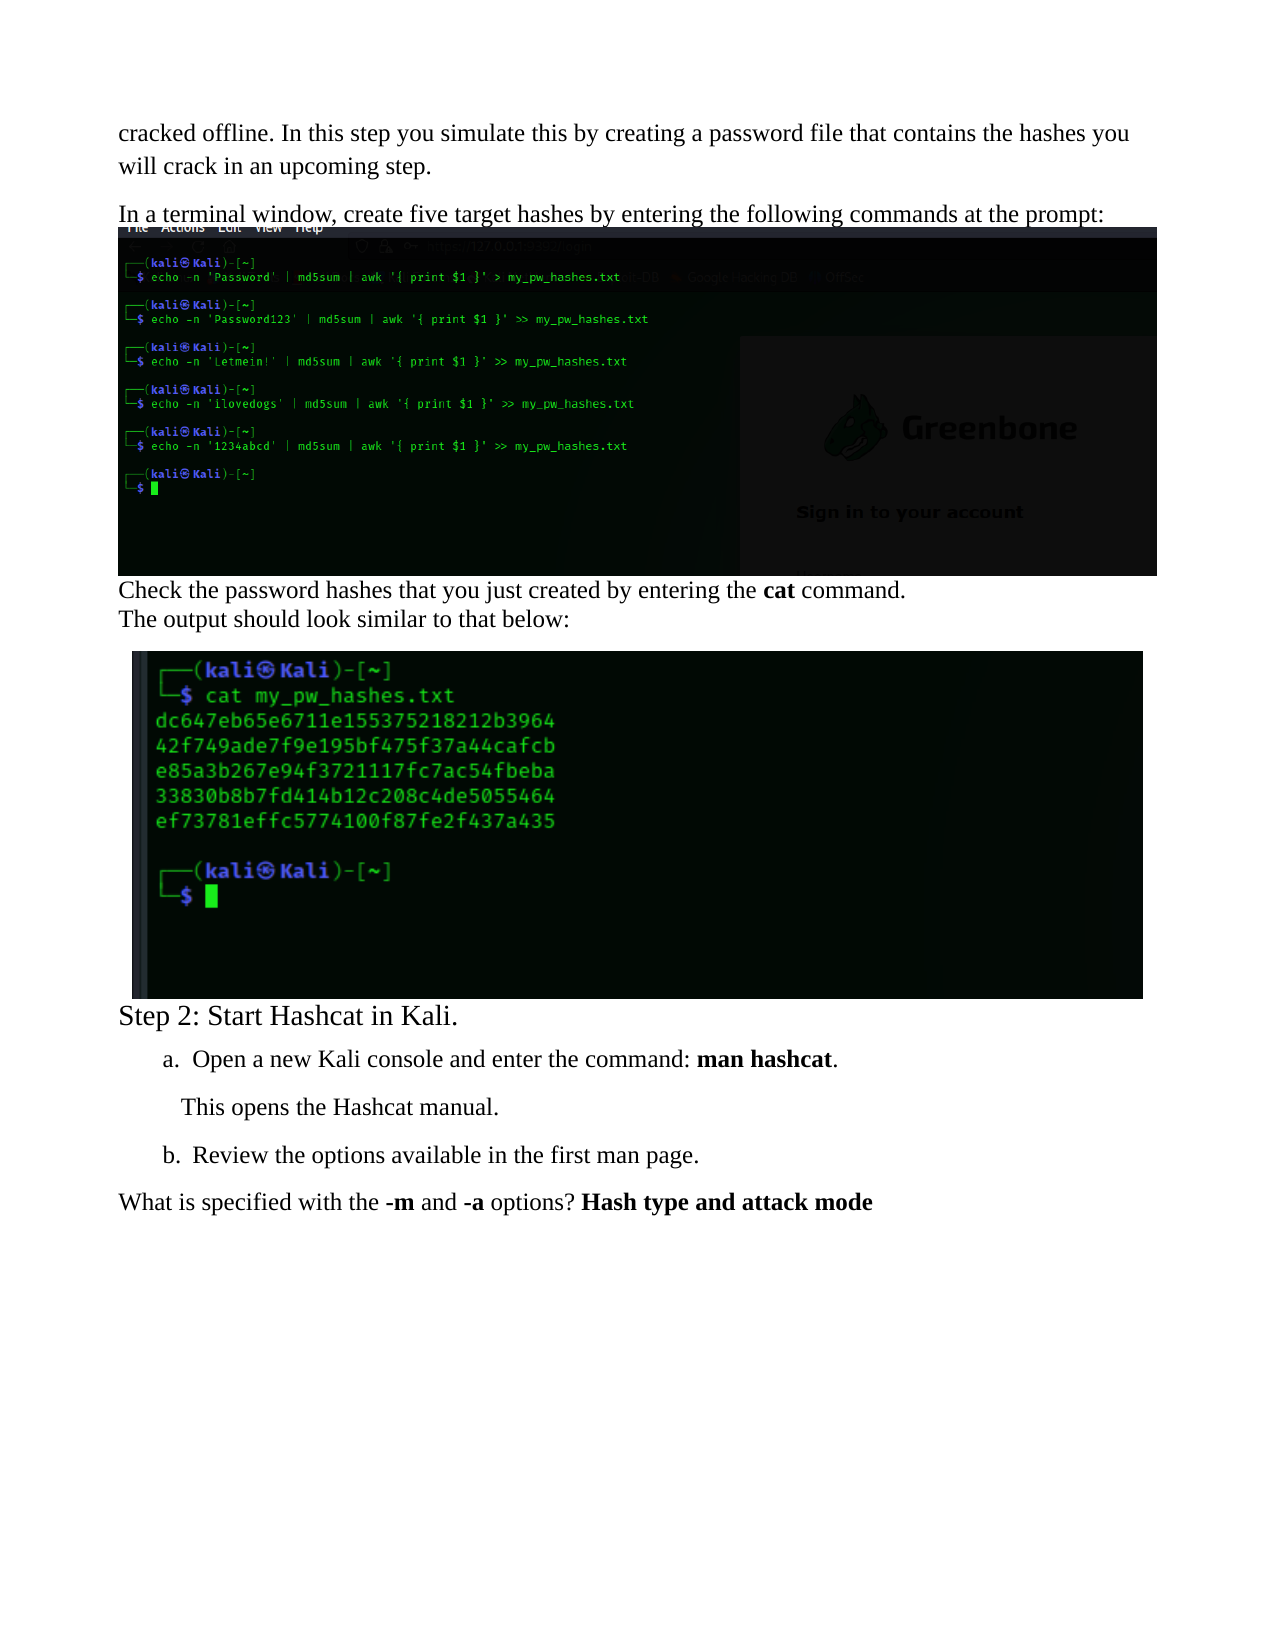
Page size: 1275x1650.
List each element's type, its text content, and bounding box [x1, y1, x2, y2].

list Review the options available in the first man page. [162, 1140, 1157, 1168]
text In a terminal window, create five target hashes by entering the following commands at the prompt: [118, 199, 1157, 227]
text The output should look similar to that below: [118, 604, 1157, 633]
text cracked offline. In this step you simulate this by creating a password file that contains the hashes you will crack in an upcoming step. [118, 118, 1157, 180]
text Check the password hashes that you just created by entering the cat command. [118, 576, 1157, 604]
text This opens the Hashcat manual. [181, 1092, 1157, 1121]
list Open a new Kali console and enter the command: man hashcat. [162, 1044, 1157, 1073]
text What is specified with the -m and -a options? Hash type and attack mode [118, 1187, 1157, 1216]
picture [118, 227, 1157, 576]
subtitle Step 2: Start Hashcat in Kali. [118, 666, 1157, 1032]
picture [132, 651, 1143, 999]
